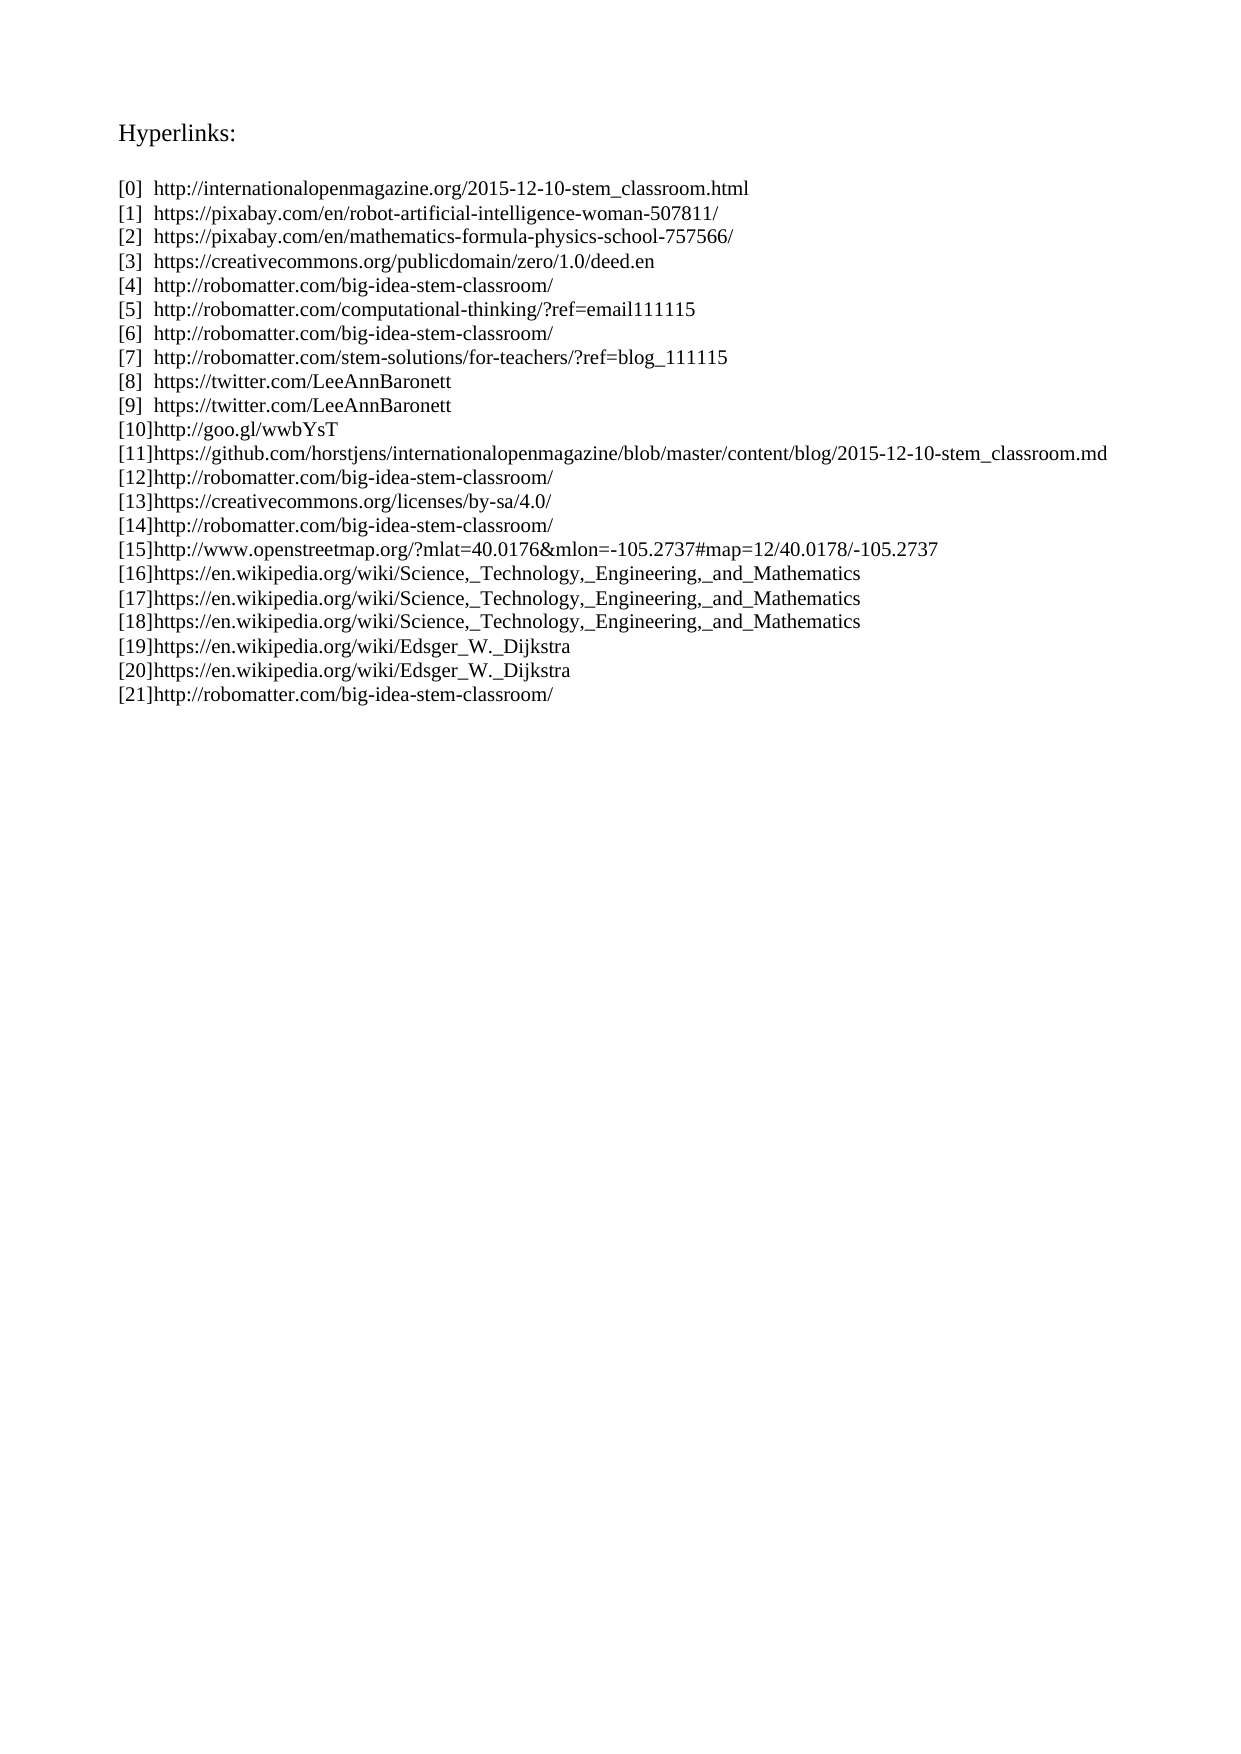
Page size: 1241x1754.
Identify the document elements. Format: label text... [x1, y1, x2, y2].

list http://robomatter.com/big-idea-stem-classroom/ [118, 321, 1122, 345]
text https://pixabay.com/en/robot-artificial-intelligence-woman-507811/ [118, 200, 1122, 224]
text http://robomatter.com/big-idea-stem-classroom/ [118, 682, 1122, 706]
text http://robomatter.com/stem-solutions/for-teachers/?ref=blog_111115 [118, 345, 1122, 369]
text https://pixabay.com/en/mathematics-formula-physics-school-757566/ [118, 224, 1122, 248]
text https://github.com/horstjens/internationalopenmagazine/blob/master/content/blog/2015-12-10-stem_classroom.md [118, 441, 1122, 465]
text https://en.wikipedia.org/wiki/Science,_Technology,_Engineering,_and_Mathematics [118, 585, 1122, 609]
text http://robomatter.com/big-idea-stem-classroom/ [118, 513, 1122, 537]
text https://twitter.com/LeeAnnBaronett [118, 393, 1122, 417]
text http://internationalopenmagazine.org/2015-12-10-stem_classroom.html [118, 176, 1122, 200]
text https://creativecommons.org/publicdomain/zero/1.0/deed.en [118, 248, 1122, 273]
text https://twitter.com/LeeAnnBaronett [118, 369, 1122, 393]
text https://en.wikipedia.org/wiki/Edsger_W._Dijkstra [118, 658, 1122, 682]
text http://robomatter.com/big-idea-stem-classroom/ [118, 273, 1122, 297]
list http://robomatter.com/computational-thinking/?ref=email111115 [118, 297, 1122, 321]
text https://creativecommons.org/licenses/by-sa/4.0/ [118, 489, 1122, 513]
text http://www.openstreetmap.org/?mlat=40.0176&mlon=-105.2737#map=12/40.0178/-105.2737 [118, 537, 1122, 561]
text http://robomatter.com/big-idea-stem-classroom/ [118, 465, 1122, 489]
text https://en.wikipedia.org/wiki/Edsger_W._Dijkstra [118, 633, 1122, 658]
text https://en.wikipedia.org/wiki/Science,_Technology,_Engineering,_and_Mathematics [118, 609, 1122, 633]
text https://en.wikipedia.org/wiki/Science,_Technology,_Engineering,_and_Mathematics [118, 561, 1122, 585]
text http://goo.gl/wwbYsT [118, 417, 1122, 441]
